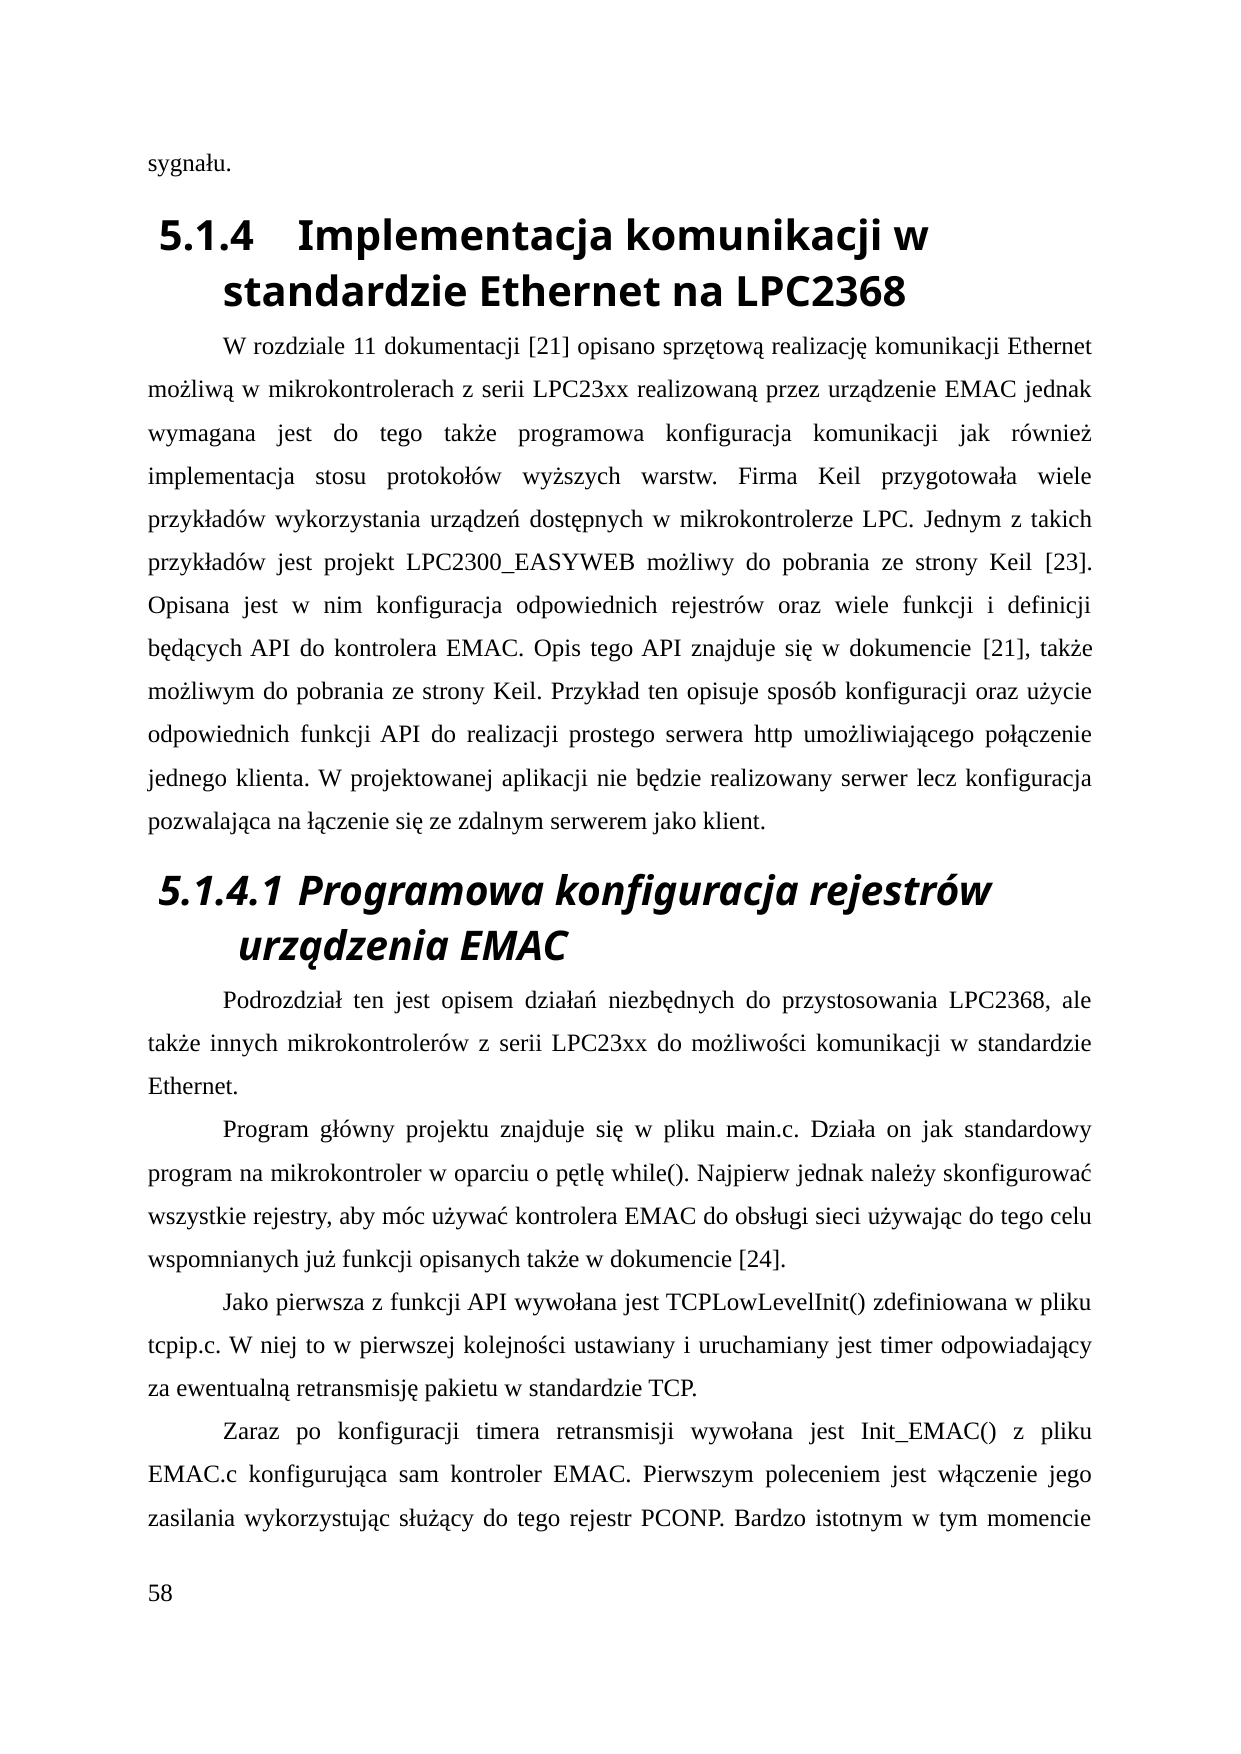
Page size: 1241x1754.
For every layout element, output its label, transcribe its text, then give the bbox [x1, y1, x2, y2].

subtitle Implementacja komunikacji w standardzie Ethernet na LPC2368 [148, 205, 1093, 319]
text sygnału. [148, 148, 1093, 176]
text Zaraz po konfiguracji timera retransmisji wywołana jest Init_EMAC() z pliku EMAC.c konfigurująca sam kontroler EMAC. Pierwszym poleceniem jest włączenie jego zasilania wykorzystując służący do tego rejestr PCONP. Bardzo istotnym w tym momencie [148, 1416, 1093, 1531]
subtitle Programowa konfiguracja rejestrów urządzenia EMAC [148, 861, 1093, 973]
text Podrozdział ten jest opisem działań niezbędnych do przystosowania LPC2368, ale także innych mikrokontrolerów z serii LPC23xx do możliwości komunikacji w standardzie Ethernet. [148, 985, 1093, 1100]
text Jako pierwsza z funkcji API wywołana jest TCPLowLevelInit() zdefiniowana w pliku tcpip.c. W niej to w pierwszej kolejności ustawiany i uruchamiany jest timer odpowiadający za ewentualną retransmisję pakietu w standardzie TCP. [148, 1287, 1093, 1402]
text W rozdziale 11 dokumentacji [21] opisano sprzętową realizację komunikacji Ethernet możliwą w mikrokontrolerach z serii LPC23xx realizowaną przez urządzenie EMAC jednak wymagana jest do tego także programowa konfiguracja komunikacji jak również implementacja stosu protokołów wyższych warstw. Firma Keil przygotowała wiele przykładów wykorzystania urządzeń dostępnych w mikrokontrolerze LPC. Jednym z takich przykładów jest projekt LPC2300_EASYWEB możliwy do pobrania ze strony Keil [23]. Opisana jest w nim konfiguracja odpowiednich rejestrów oraz wiele funkcji i definicji będących API do kontrolera EMAC. Opis tego API znajduje się w dokumencie [21], także możliwym do pobrania ze strony Keil. Przykład ten opisuje sposób konfiguracji oraz użycie odpowiednich funkcji API do realizacji prostego serwera http umożliwiającego połączenie jednego klienta. W projektowanej aplikacji nie będzie realizowany serwer lecz konfiguracja pozwalająca na łączenie się ze zdalnym serwerem jako klient. [148, 331, 1093, 834]
text Program główny projektu znajduje się w pliku main.c. Działa on jak standardowy program na mikrokontroler w oparciu o pętlę while(). Najpierw jednak należy skonfigurować wszystkie rejestry, aby móc używać kontrolera EMAC do obsługi sieci używając do tego celu wspomnianych już funkcji opisanych także w dokumencie [24]. [148, 1114, 1093, 1273]
